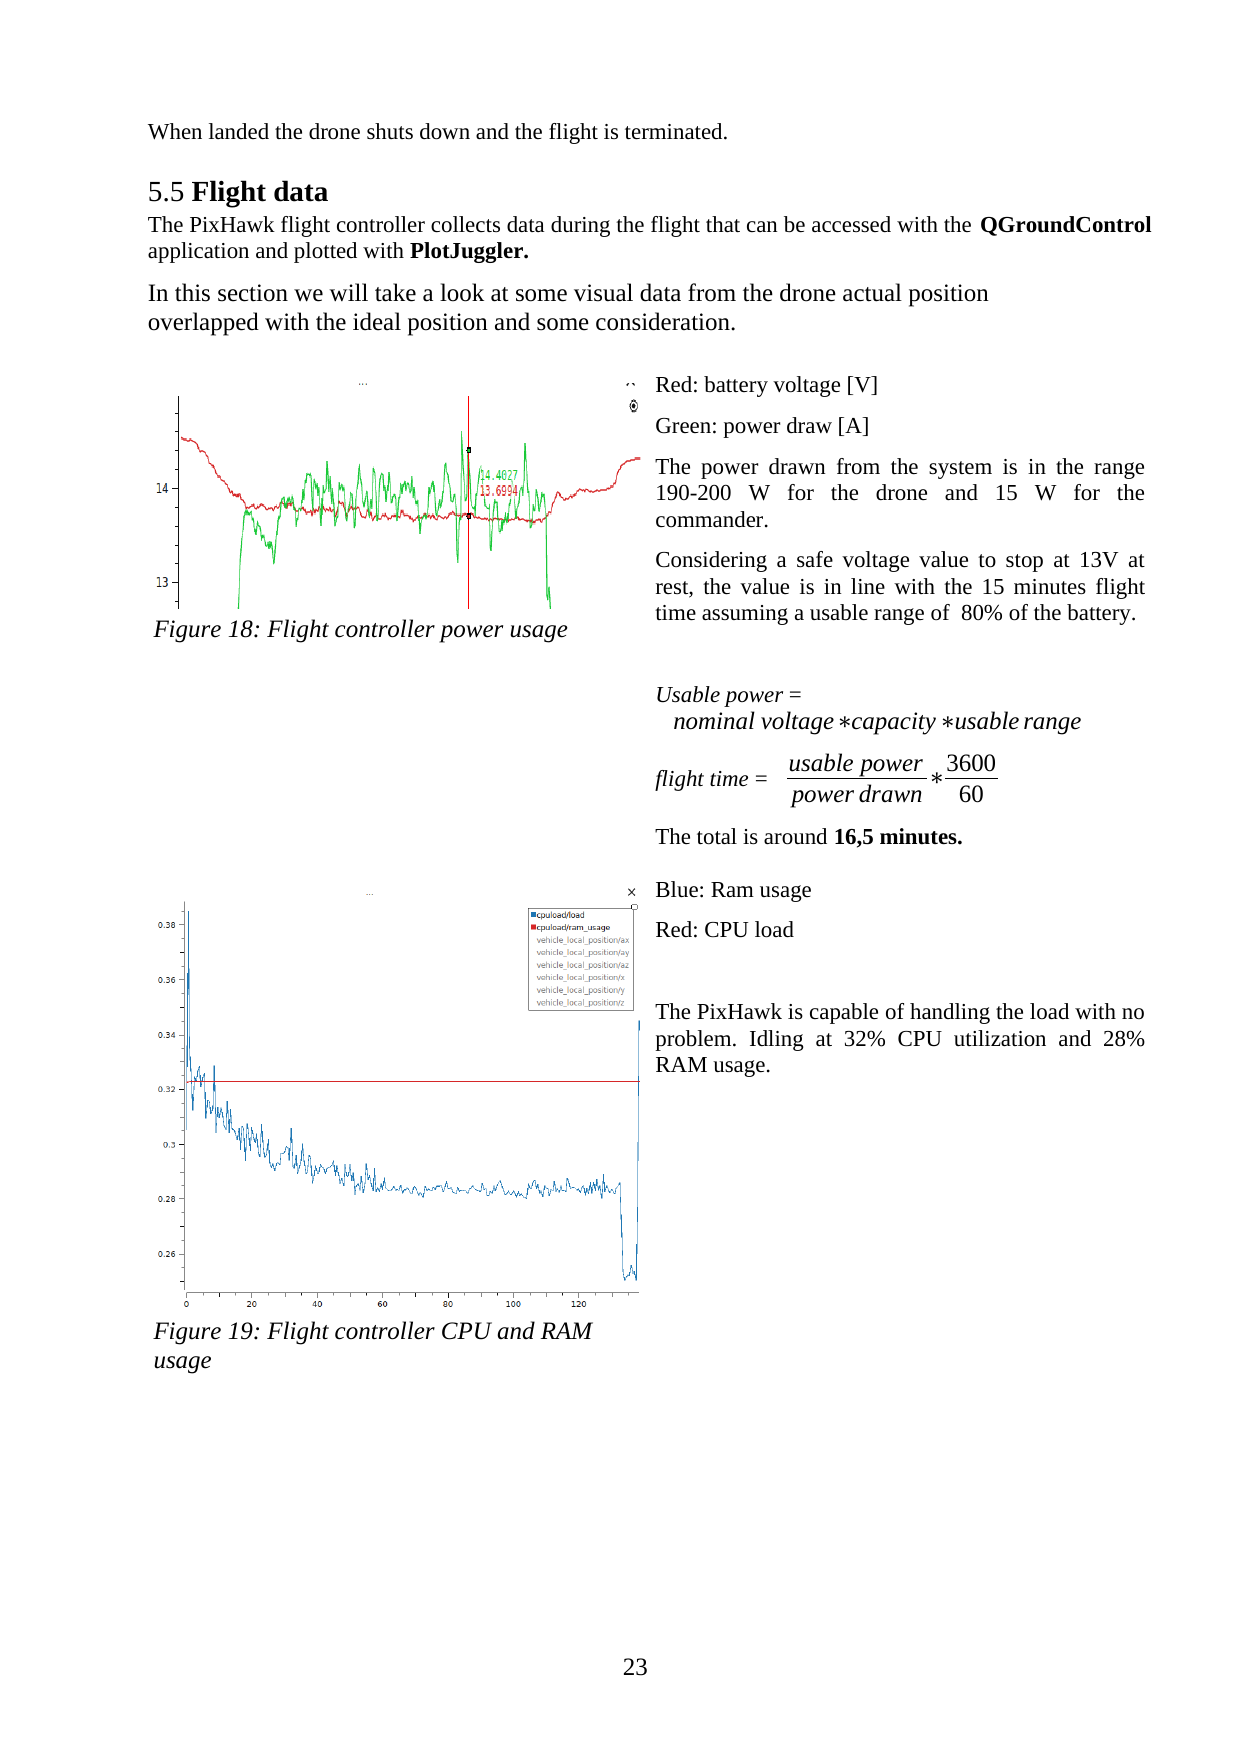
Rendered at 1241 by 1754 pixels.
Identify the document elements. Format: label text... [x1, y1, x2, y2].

picture [153, 888, 644, 1311]
table_header [148, 365, 649, 870]
subtitle 5.5 Flight data [100, 174, 1152, 208]
list In this section we will take a look at some visual data from the drone actual position overlapped with the ideal position and some consideration. [148, 278, 1093, 336]
list When landed the drone shuts down and the flight is terminated. [148, 118, 1152, 144]
table_cell [148, 870, 649, 1438]
list The PixHawk flight controller collects data during the flight that can be accessed with the QGroundControl application and plotted with PlotJuggler. [148, 211, 1152, 264]
table_cell Blue: Ram usage Red: CPU load The PixHawk is capable of handling the load with no problem. Idling at 32% CPU utilization and 28% RAM usage. [650, 870, 1152, 1438]
table_header Red: battery voltage [V] Green: power draw [A] The power drawn from the system is in the range 190-200 W for the drone and 15 W for the commander. Considering a safe voltage value to stop at 13V at rest, the value is in line with the 15 minutes flight time assuming a usable range of 80% of the battery. Usable power = flight time = The total is around 16,5 minutes. [650, 365, 1152, 870]
picture [153, 383, 644, 609]
